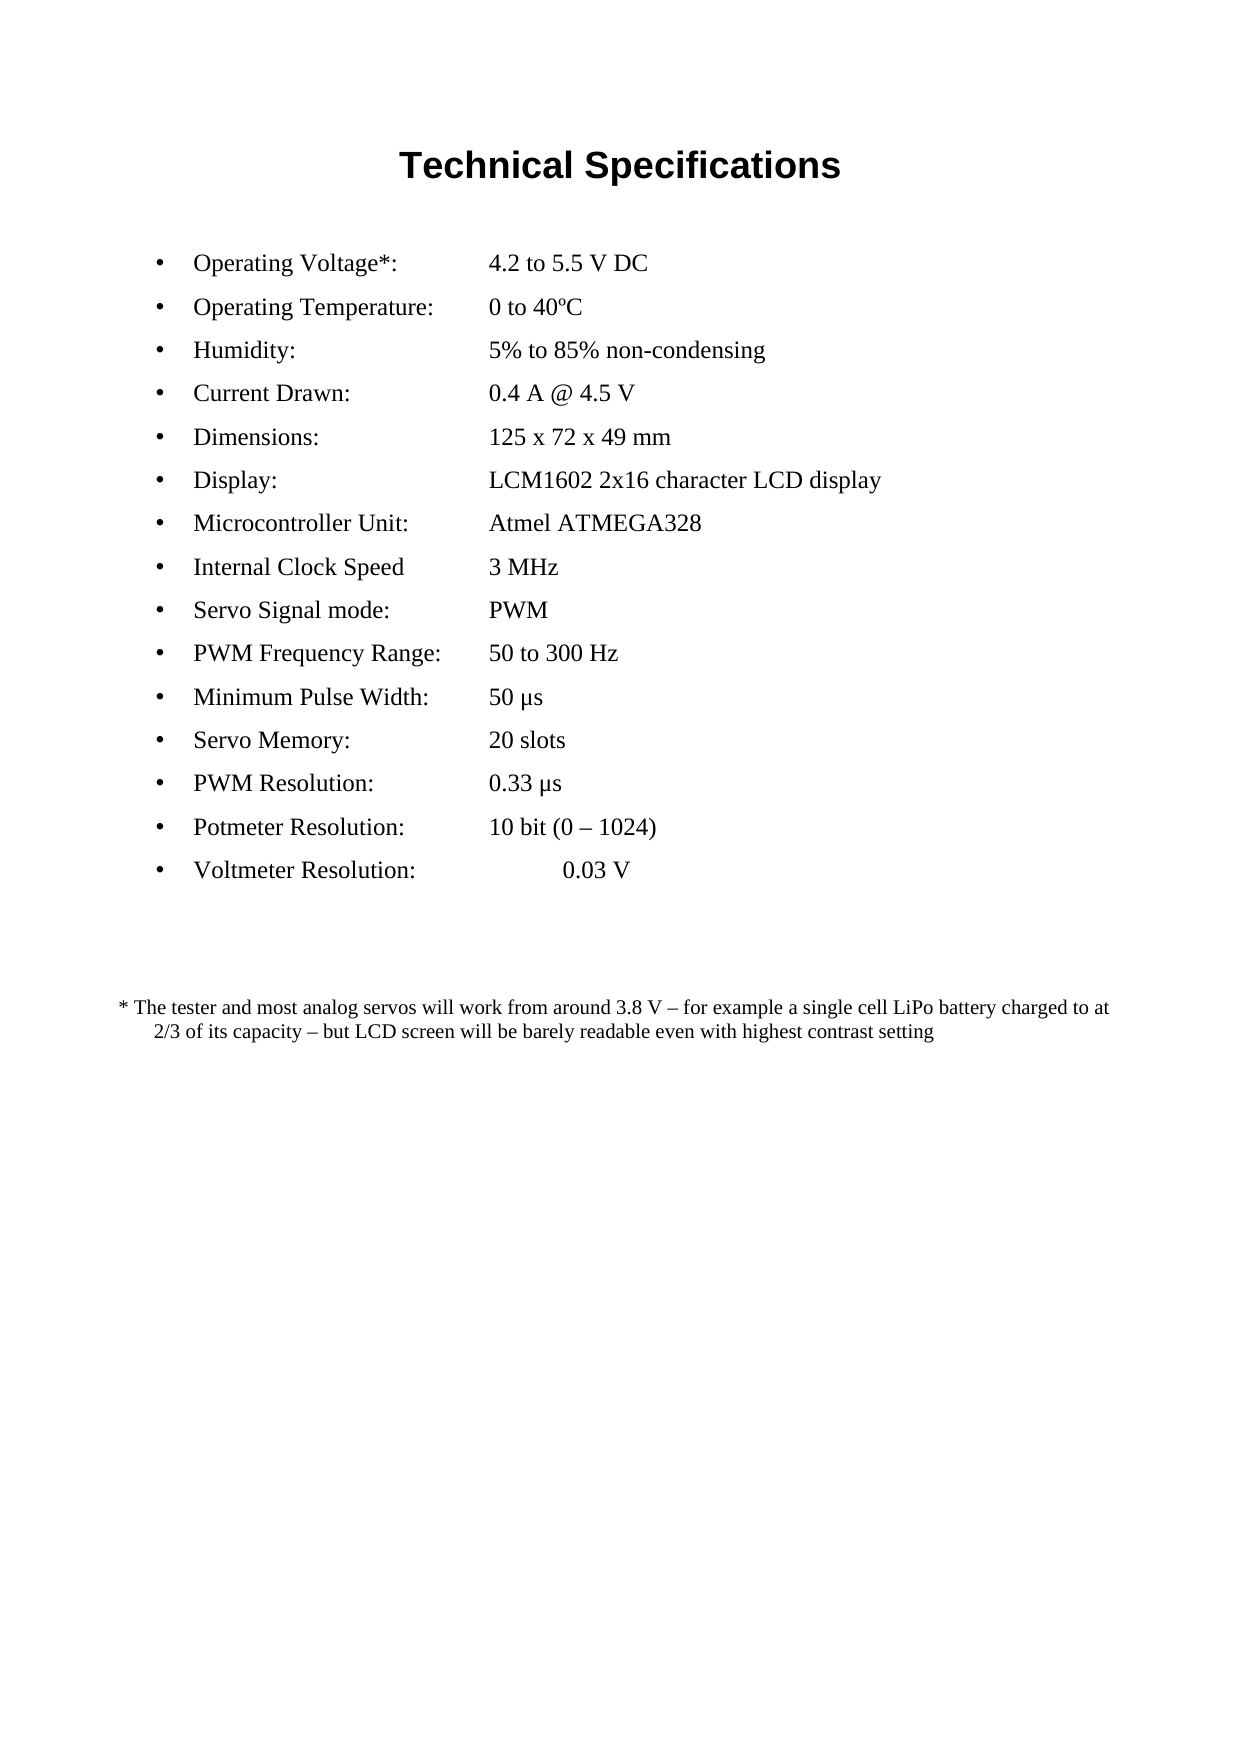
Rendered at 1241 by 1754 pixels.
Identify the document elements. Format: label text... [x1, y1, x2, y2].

list Microcontroller Unit: Atmel ATMEGA328 [156, 508, 1122, 537]
list Humidity: 5% to 85% non-condensing [156, 335, 1122, 364]
list Dimensions: 125 x 72 x 49 mm [156, 422, 1122, 450]
list Servo Signal mode: PWM [156, 595, 1122, 624]
text * The tester and most analog servos will work from around 3.8 V – for example a single cell LiPo battery charged to at 2/3 of its capacity – but LCD screen will be barely readable even with highest contrast setting [118, 994, 1122, 1043]
list Servo Memory: 20 slots [156, 725, 1122, 754]
list Operating Voltage*: 4.2 to 5.5 V DC [156, 248, 1122, 277]
subtitle Technical Specifications [118, 143, 1122, 187]
list Internal Clock Speed 3 MHz [156, 552, 1122, 580]
list Potmeter Resolution: 10 bit (0 – 1024) [156, 812, 1122, 840]
list Voltmeter Resolution: 0.03 V [156, 855, 1122, 884]
list Current Drawn: 0.4 A @ 4.5 V [156, 378, 1122, 407]
list PWM Resolution: 0.33 μs [156, 768, 1122, 797]
list Display: LCM1602 2x16 character LCD display [156, 465, 1122, 494]
list Minimum Pulse Width: 50 μs [156, 682, 1122, 710]
list Operating Temperature: 0 to 40ºC [156, 292, 1122, 320]
list PWM Frequency Range: 50 to 300 Hz [156, 638, 1122, 667]
